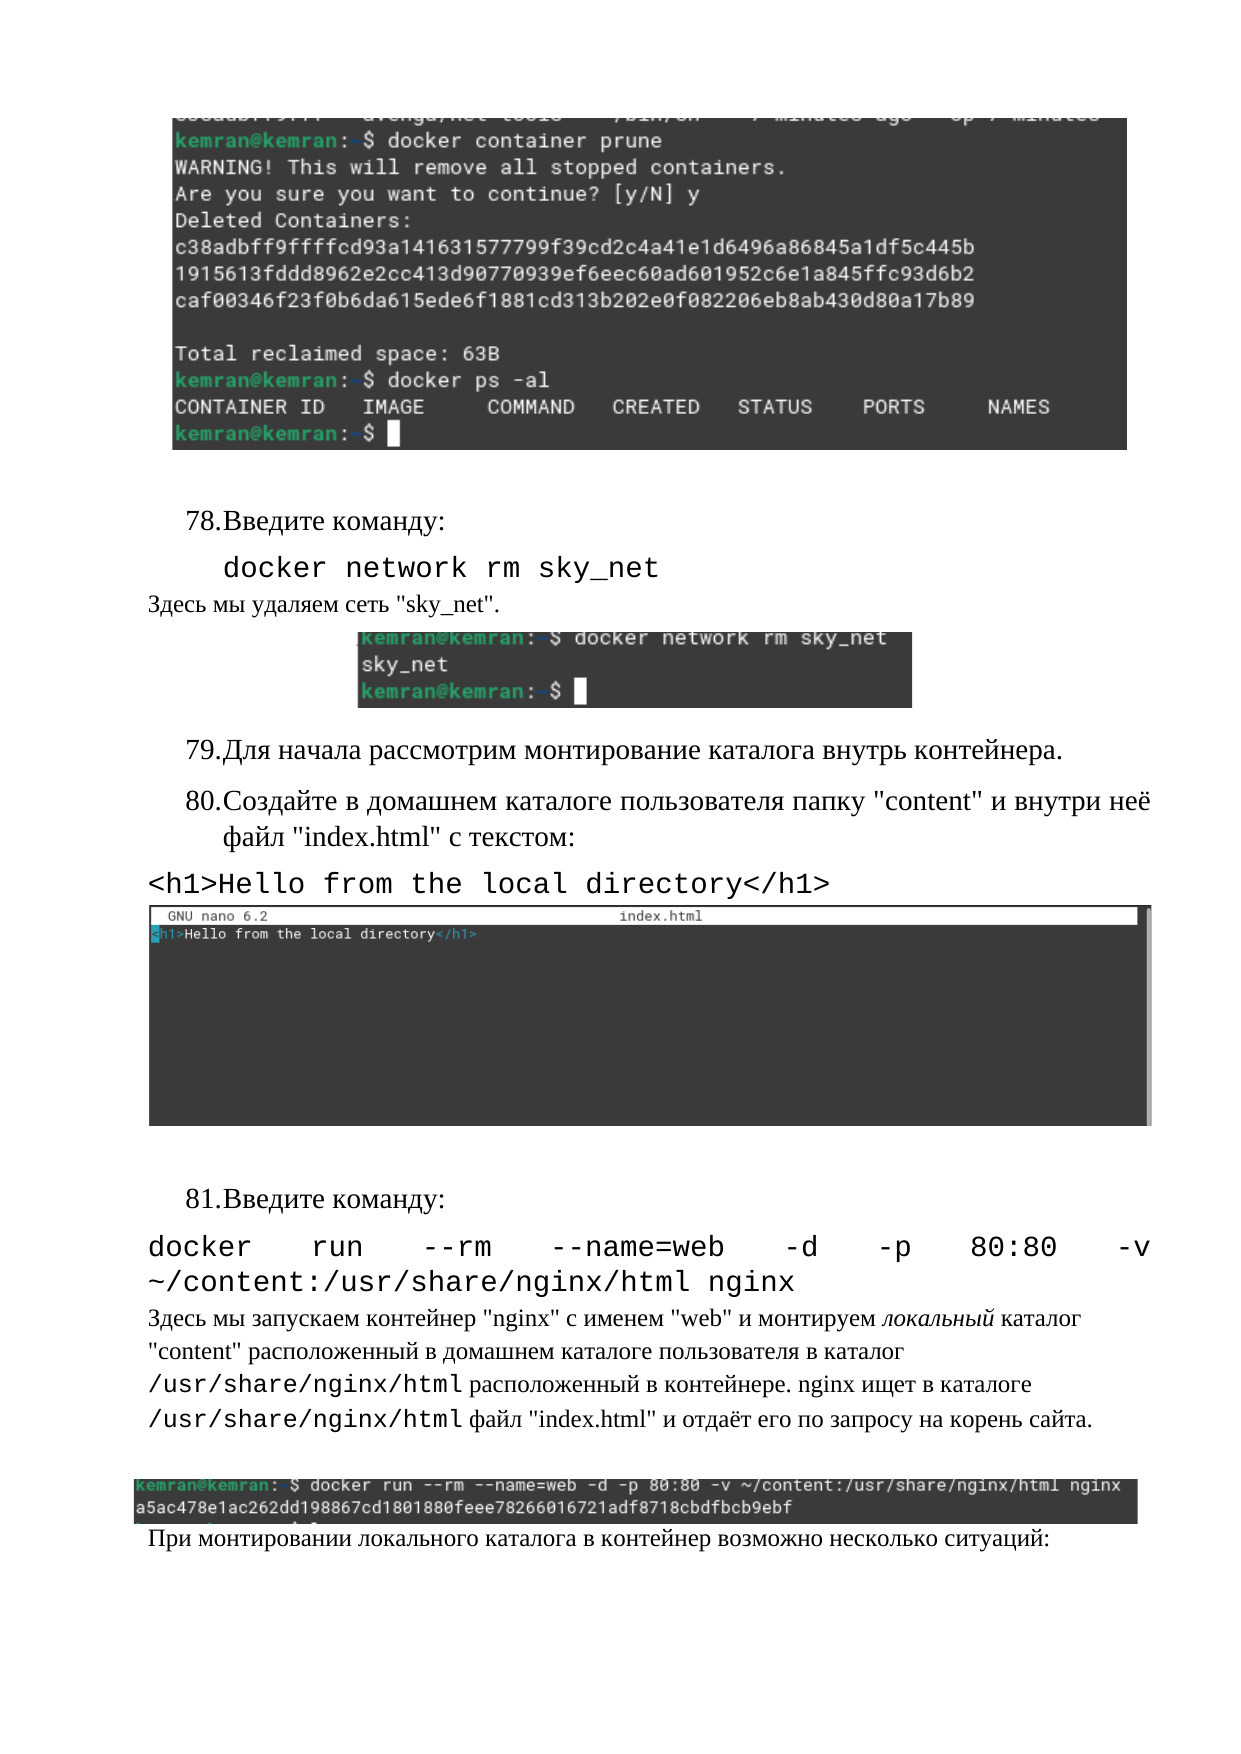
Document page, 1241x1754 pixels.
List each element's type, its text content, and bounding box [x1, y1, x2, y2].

list Введите команду: [185, 503, 1152, 536]
text docker run --rm --name=web -d -p 80:80 -v ~/content:/usr/share/nginx/html nginx [148, 1232, 1152, 1301]
picture [172, 118, 1127, 450]
list Для начала рассмотрим монтирование каталога внутрь контейнера. [185, 732, 1152, 765]
list docker network rm sky_net [185, 553, 1152, 586]
text Здесь мы запускаем контейнер "nginx" с именем "web" и монтируем локальный каталог "content" расположенный в домашнем каталоге пользователя в каталог /usr/share/nginx/html расположенный в контейнере. nginx ищет в каталоге /usr/share/nginx/html файл "index.html" и отдаёт его по запросу на корень сайта. При монтировании локального каталога в контейнер возможно несколько ситуаций: [148, 1303, 1152, 1552]
text Здесь мы удаляем сеть "sky_net". [148, 589, 1152, 618]
text <h1>Hello from the local directory</h1> [148, 869, 1152, 902]
picture [133, 1479, 1138, 1524]
list Создайте в домашнем каталоге пользователя папку "content" и внутри неё файл "index.html" с текстом: [185, 783, 1152, 852]
picture [355, 632, 913, 708]
picture [147, 905, 1152, 1126]
list Введите команду: [185, 1181, 1152, 1215]
